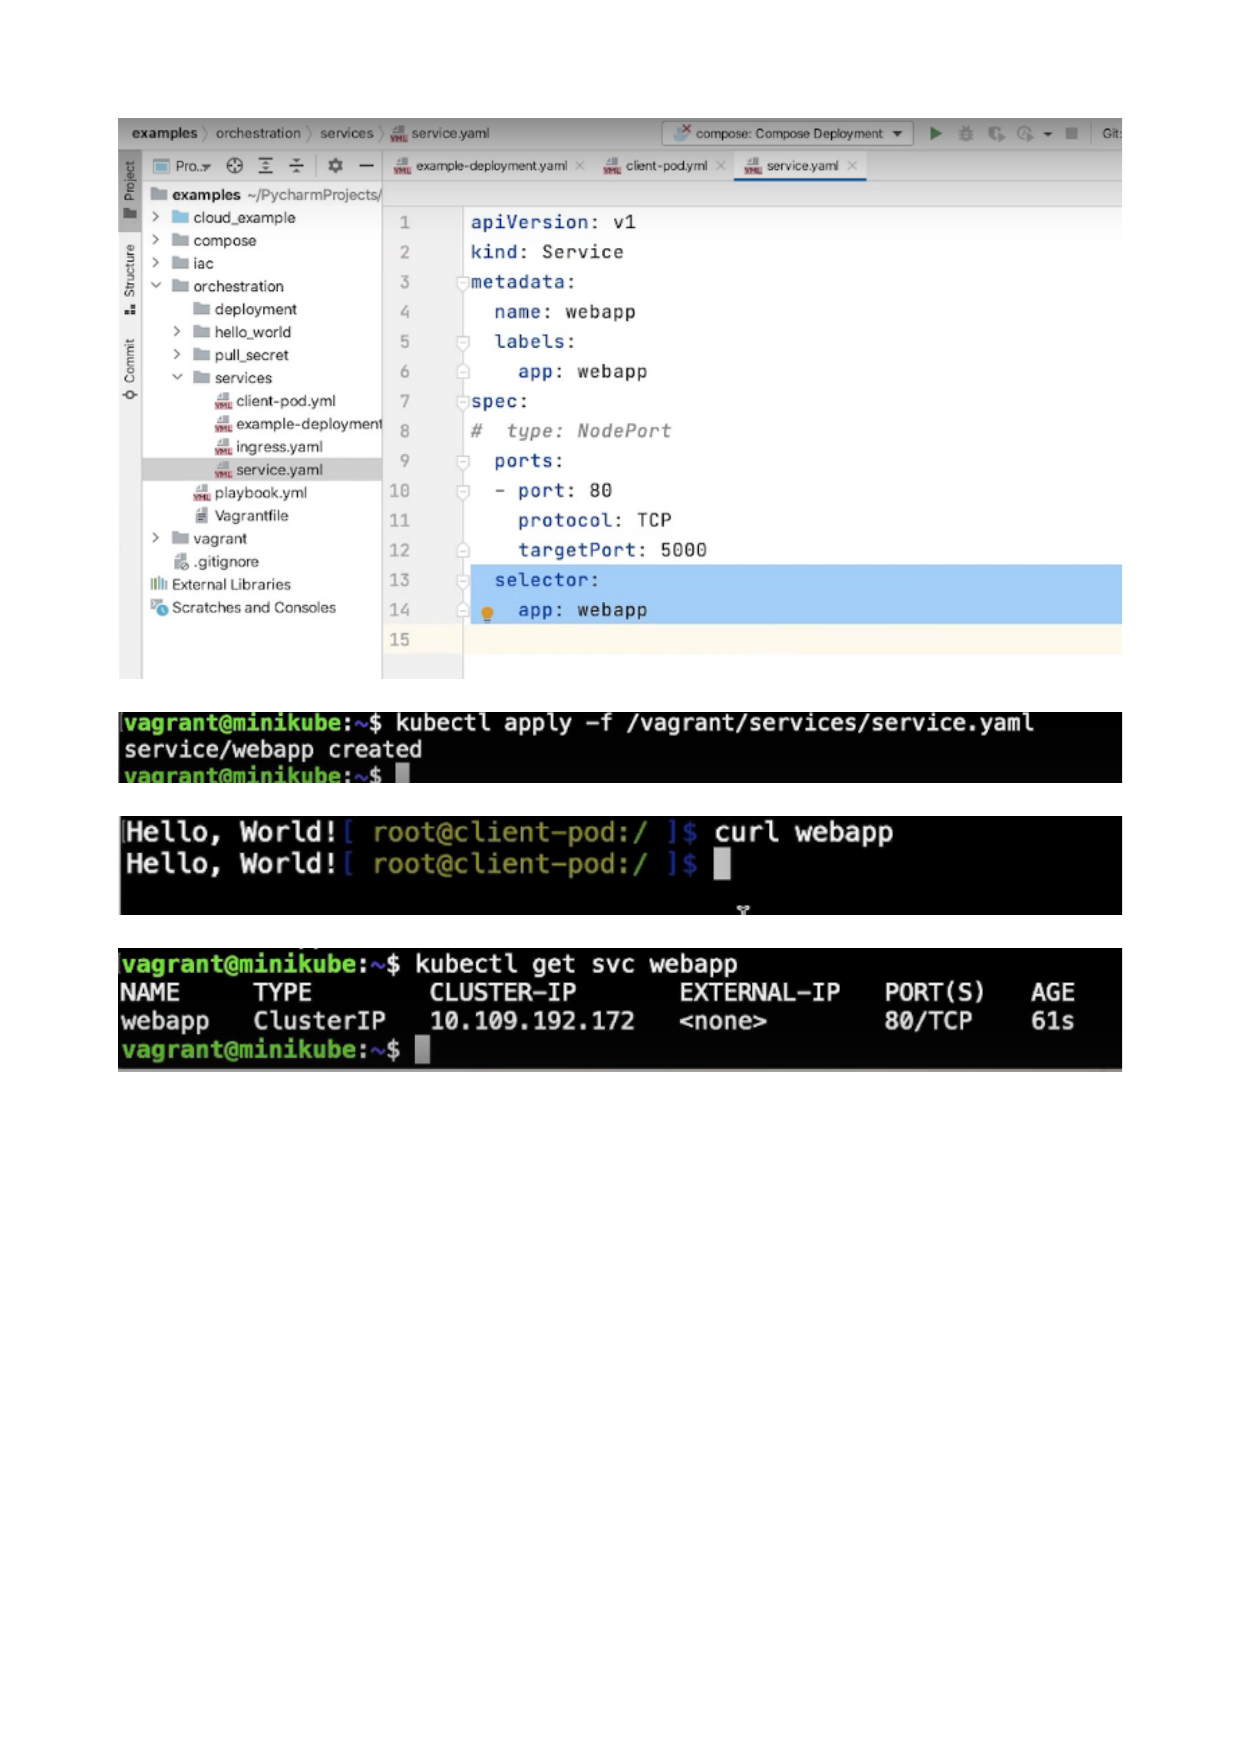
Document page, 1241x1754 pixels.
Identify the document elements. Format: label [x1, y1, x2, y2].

picture [118, 118, 1123, 679]
picture [118, 816, 1123, 915]
picture [118, 948, 1123, 1072]
picture [118, 712, 1123, 783]
